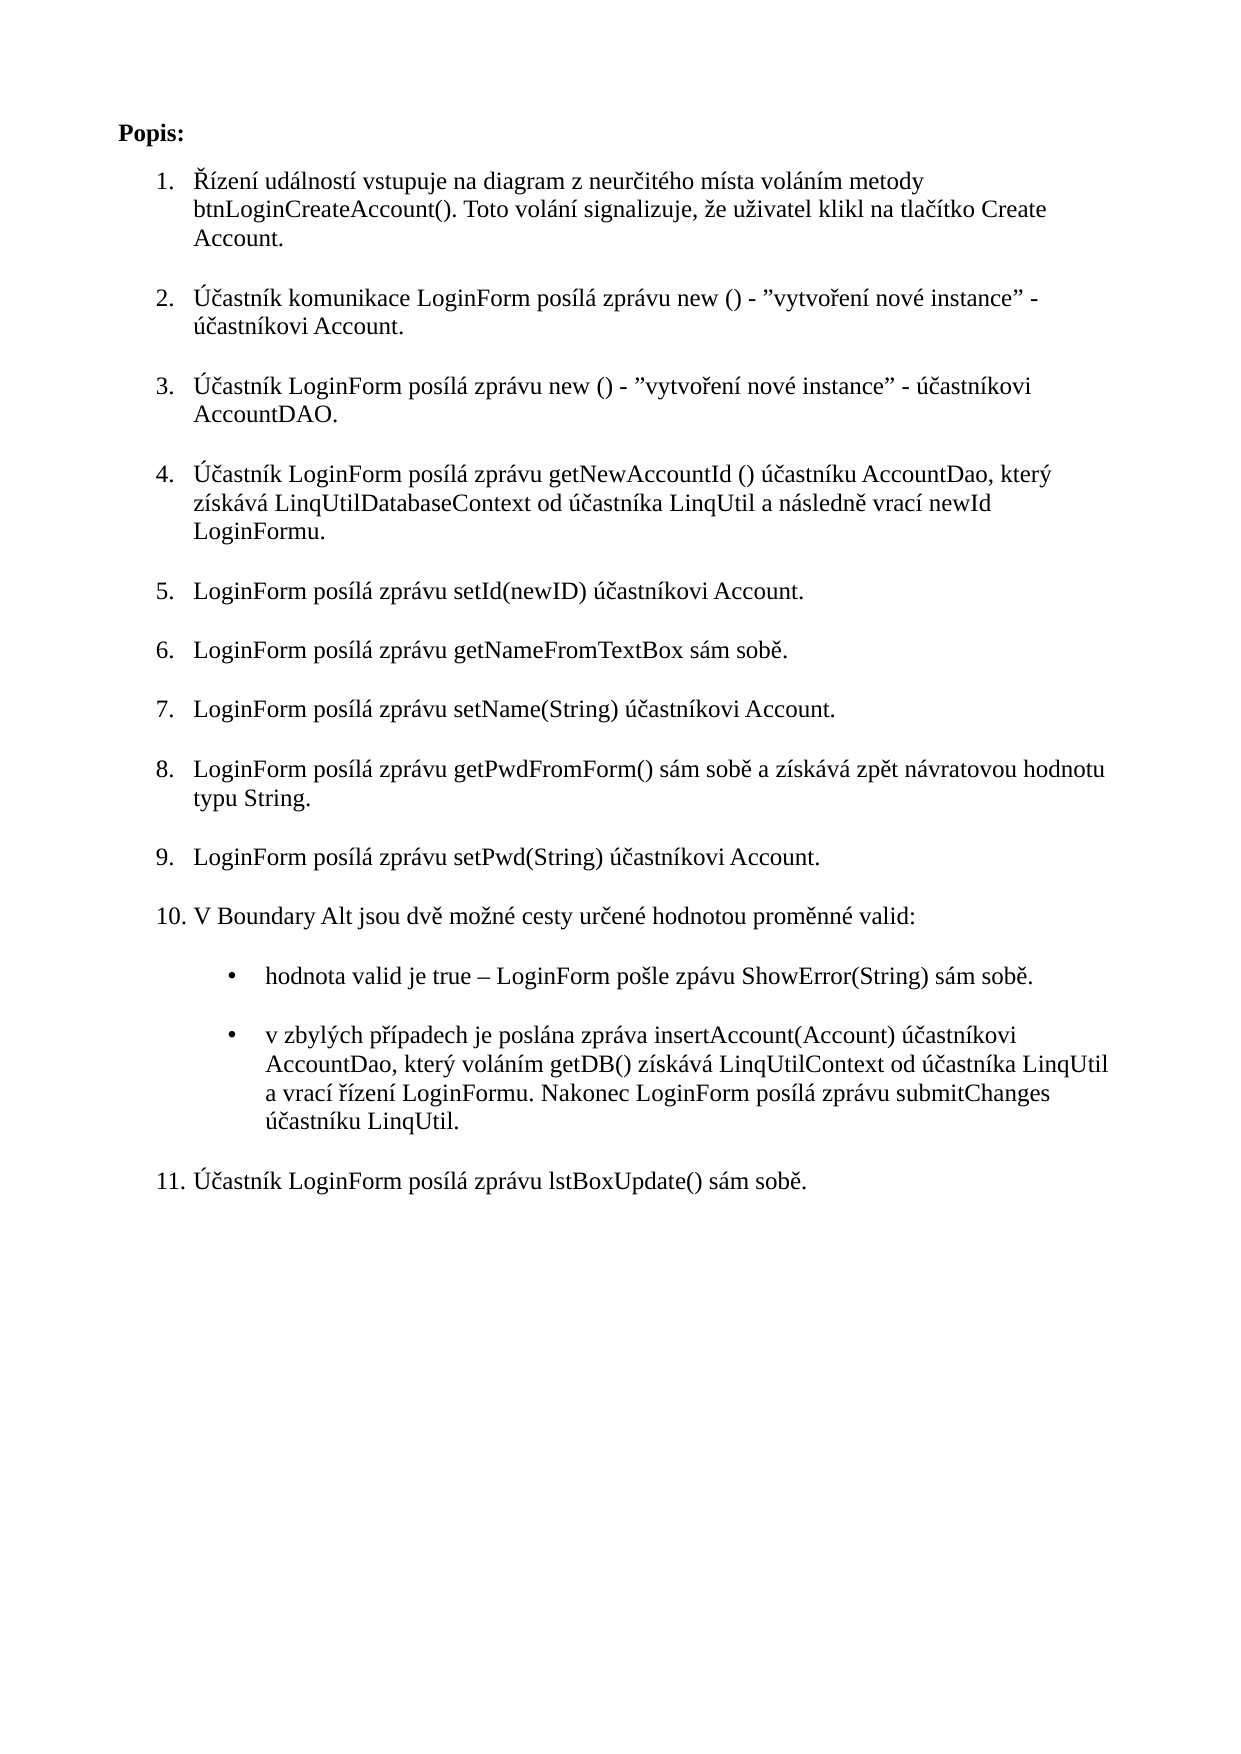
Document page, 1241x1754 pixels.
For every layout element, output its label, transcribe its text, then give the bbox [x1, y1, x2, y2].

list Účastník LoginForm posílá zprávu new () - ”vytvoření nové instance” - účastníkovi AccountDAO. [156, 371, 1122, 428]
list Účastník LoginForm posílá zprávu lstBoxUpdate() sám sobě. [156, 1166, 1122, 1194]
list LoginForm posílá zprávu setPwd(String) účastníkovi Account. [156, 842, 1122, 871]
text Popis: [118, 118, 1122, 147]
list LoginForm posílá zprávu getNameFromTextBox sám sobě. [156, 635, 1122, 664]
list LoginForm posílá zprávu setId(newID) účastníkovi Account. [156, 576, 1122, 604]
list V Boundary Alt jsou dvě možné cesty určené hodnotou proměnné valid: [156, 901, 1122, 930]
list v zbylých případech je poslána zpráva insertAccount(Account) účastníkovi AccountDao, který voláním getDB() získává LinqUtilContext od účastníka LinqUtil a vrací řízení LoginFormu. Nakonec LoginForm posílá zprávu submitChanges účastníku LinqUtil. [228, 1020, 1122, 1135]
list Účastník komunikace LoginForm posílá zprávu new () - ”vytvoření nové instance” - účastníkovi Account. [156, 283, 1122, 340]
list Účastník LoginForm posílá zprávu getNewAccountId () účastníku AccountDao, který získává LinqUtilDatabaseContext od účastníka LinqUtil a následně vrací newId LoginFormu. [156, 459, 1122, 545]
list hodnota valid je true – LoginForm pošle zpávu ShowError(String) sám sobě. [228, 961, 1122, 989]
list Řízení událností vstupuje na diagram z neurčitého místa voláním metody btnLoginCreateAccount(). Toto volání signalizuje, že uživatel klikl na tlačítko Create Account. [156, 166, 1122, 252]
list LoginForm posílá zprávu getPwdFromForm() sám sobě a získává zpět návratovou hodnotu typu String. [156, 754, 1122, 811]
list LoginForm posílá zprávu setName(String) účastníkovi Account. [156, 694, 1122, 723]
